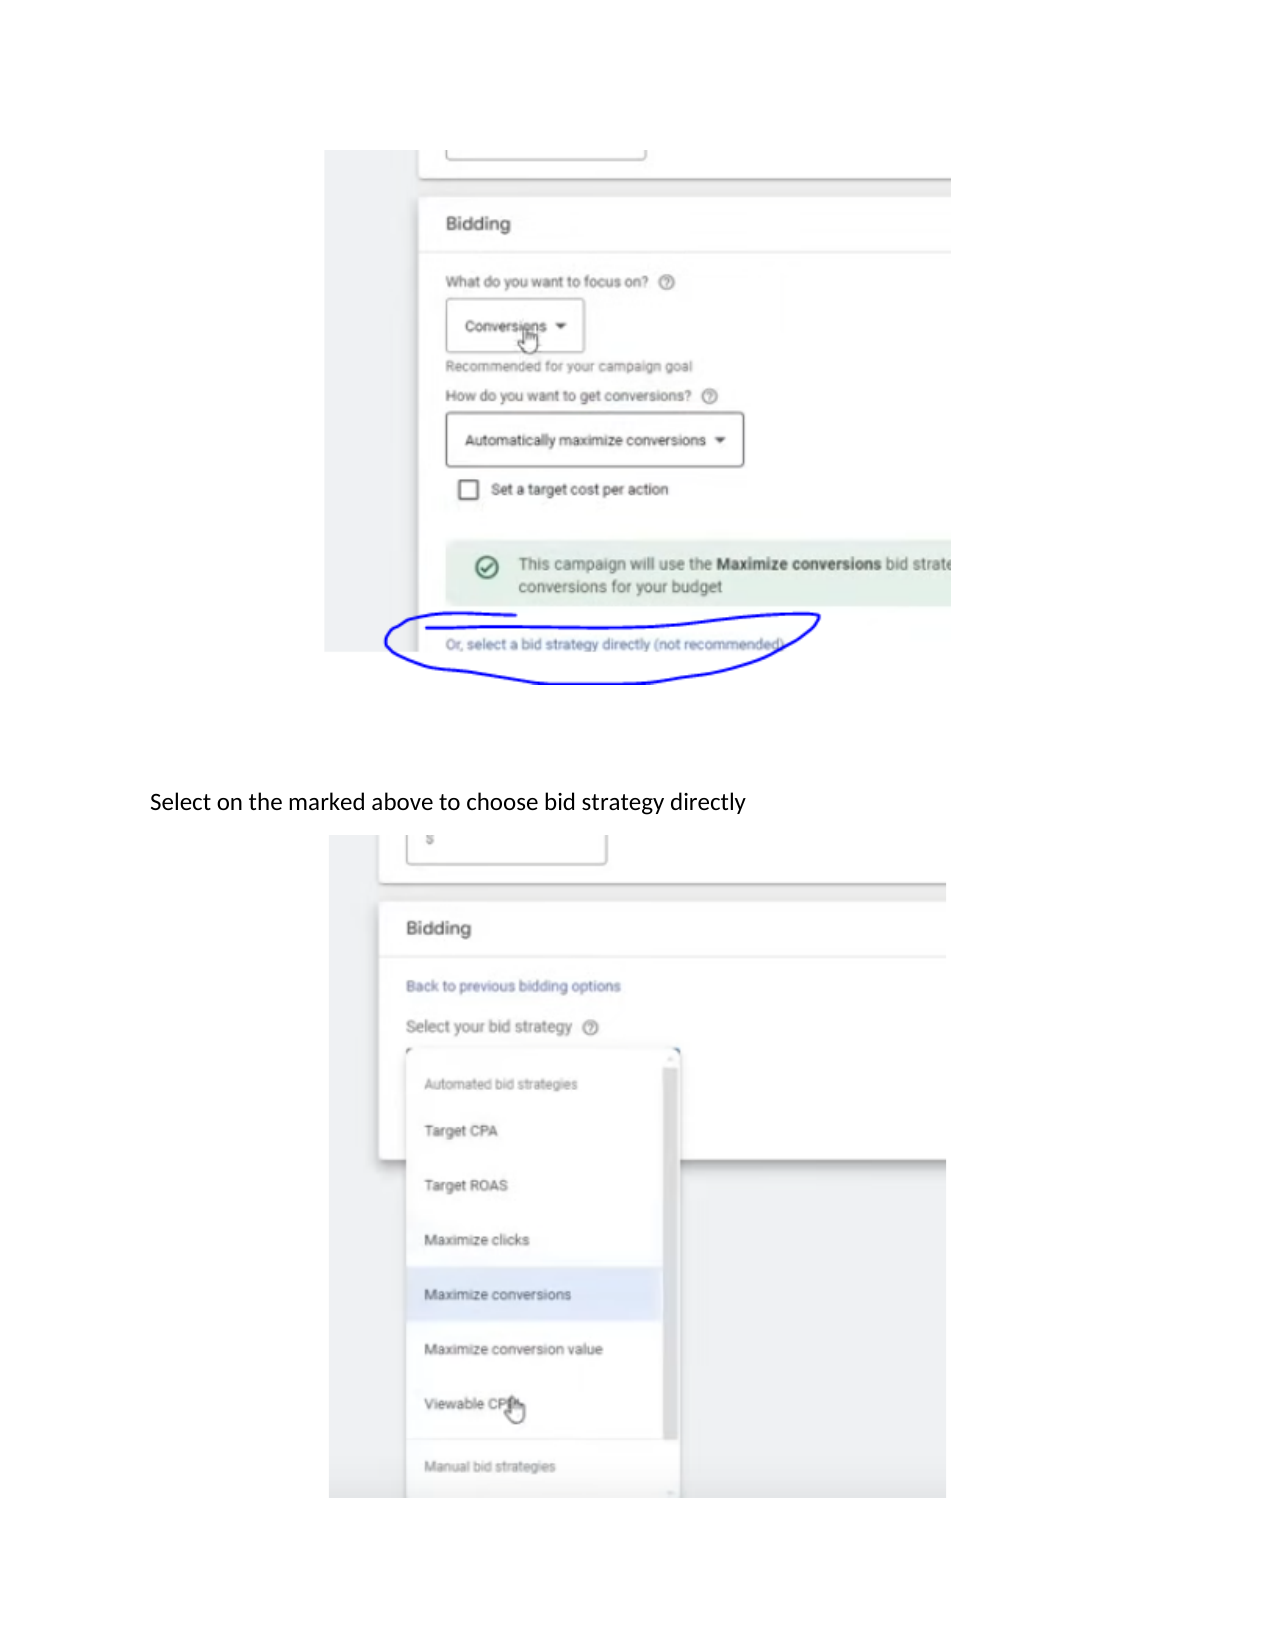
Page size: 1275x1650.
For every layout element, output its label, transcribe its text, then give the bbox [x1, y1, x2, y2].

text Select on the marked above to choose bid strategy directly [150, 786, 1125, 816]
picture [328, 835, 947, 1498]
picture [324, 150, 951, 685]
